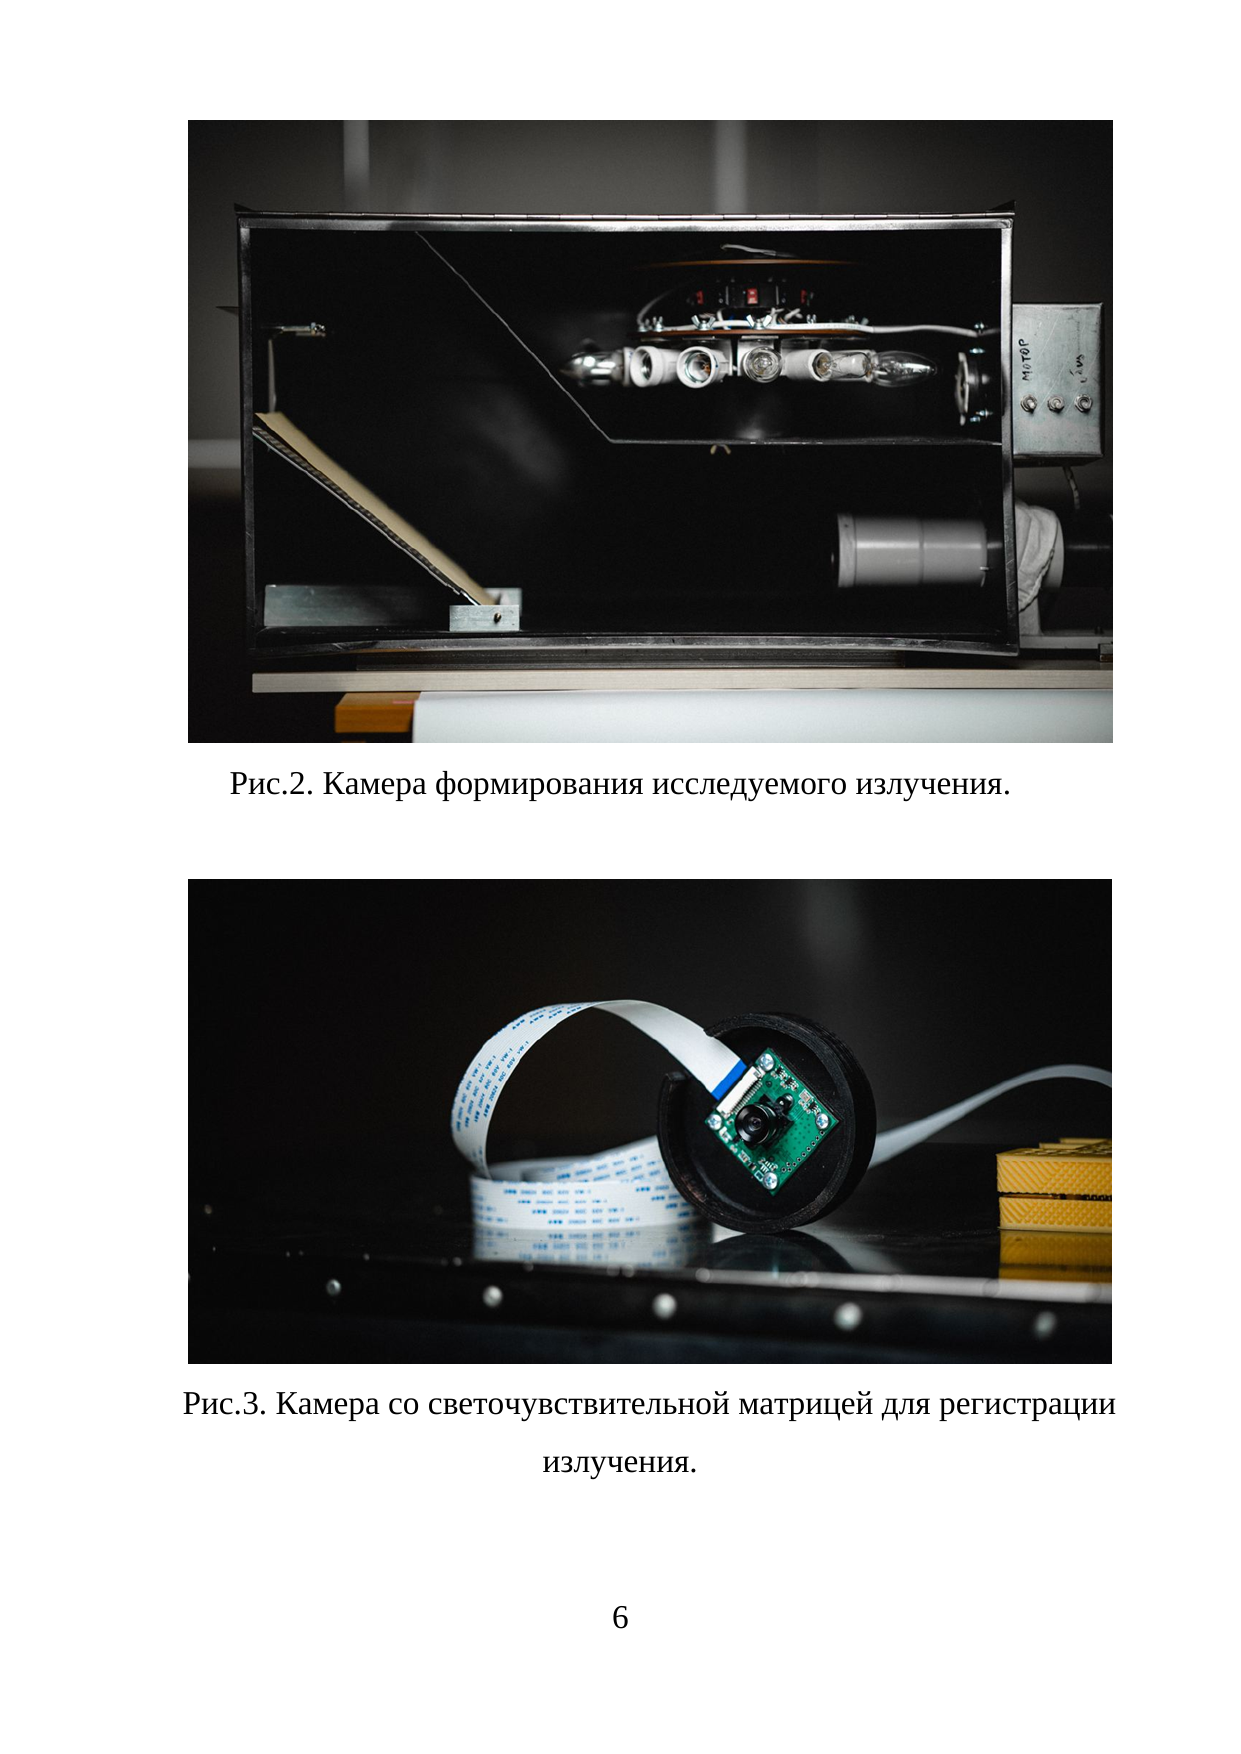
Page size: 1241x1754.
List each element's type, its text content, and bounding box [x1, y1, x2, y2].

picture [186, 878, 1113, 1365]
picture [186, 118, 1113, 744]
text Рис.3. Камера со светочувствительной матрицей для регистрации излучения. [118, 1383, 1122, 1479]
text Рис.2. Камера формирования исследуемого излучения. [118, 118, 1122, 801]
